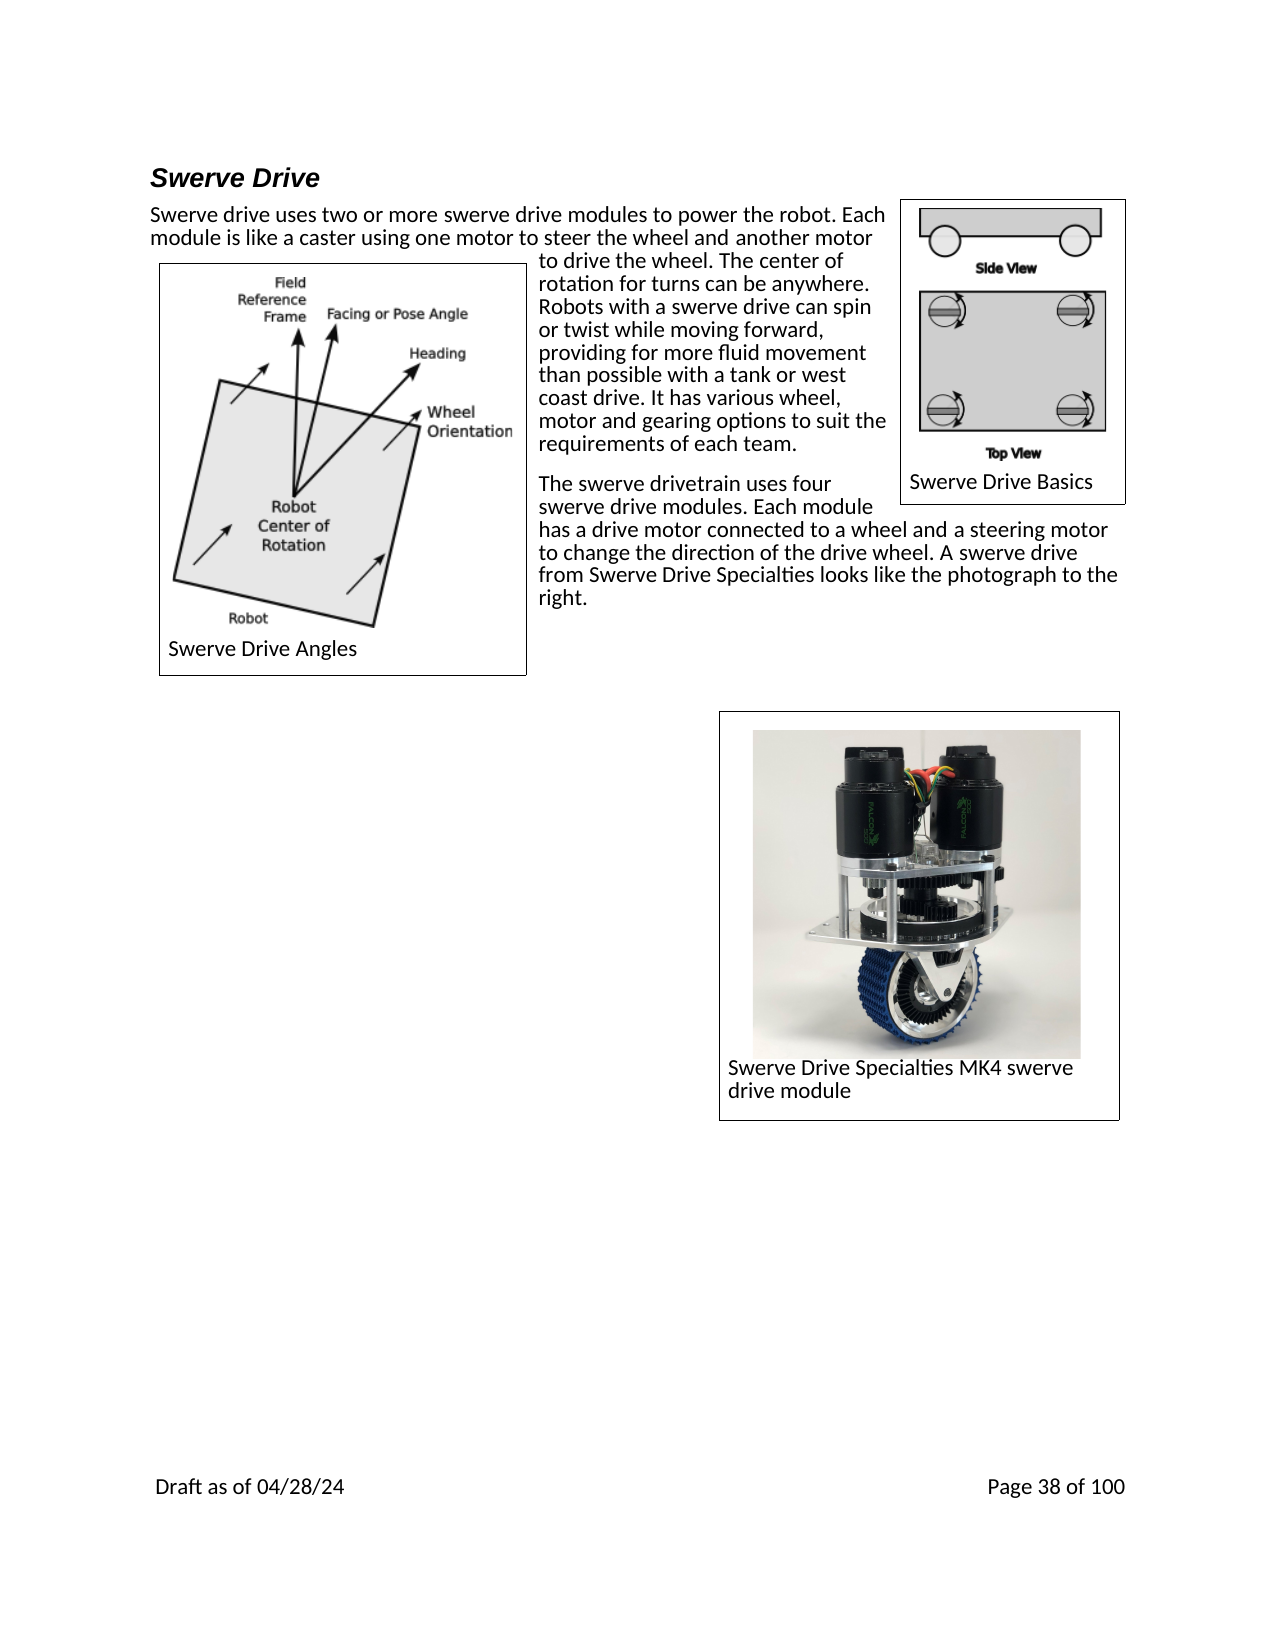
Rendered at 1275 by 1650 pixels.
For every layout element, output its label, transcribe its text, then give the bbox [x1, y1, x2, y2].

text Swerve Drive Specialties MK4 swerve drive module [728, 720, 1110, 1104]
text Swerve Drive Basics [909, 208, 1116, 495]
picture [919, 208, 1107, 461]
text [901, 200, 1125, 504]
text The swerve drivetrain uses four swerve drive modules. Each module has a drive motor connected to a wheel and a steering motor to change the direction of the drive wheel. A swerve drive from Swerve Drive Specialties looks like the photograph to the right. [527, 474, 1125, 612]
picture [752, 730, 1081, 1059]
subtitle Swerve Drive [150, 162, 1125, 193]
text Swerve drive uses two or more swerve drive modules to power the robot. Each module is like a caster using one motor to steer the wheel and another motor to drive the wheel. The center of rotation for turns can be anywhere. Robots with a swerve drive can spin or twist while moving forward, providing for more fluid movement than possible with a tank or west coast drive. It has various wheel, motor and gearing options to suit the requirements of each team. [150, 205, 900, 457]
text [160, 264, 526, 675]
text Swerve Drive Angles [168, 272, 517, 662]
picture [172, 277, 513, 628]
